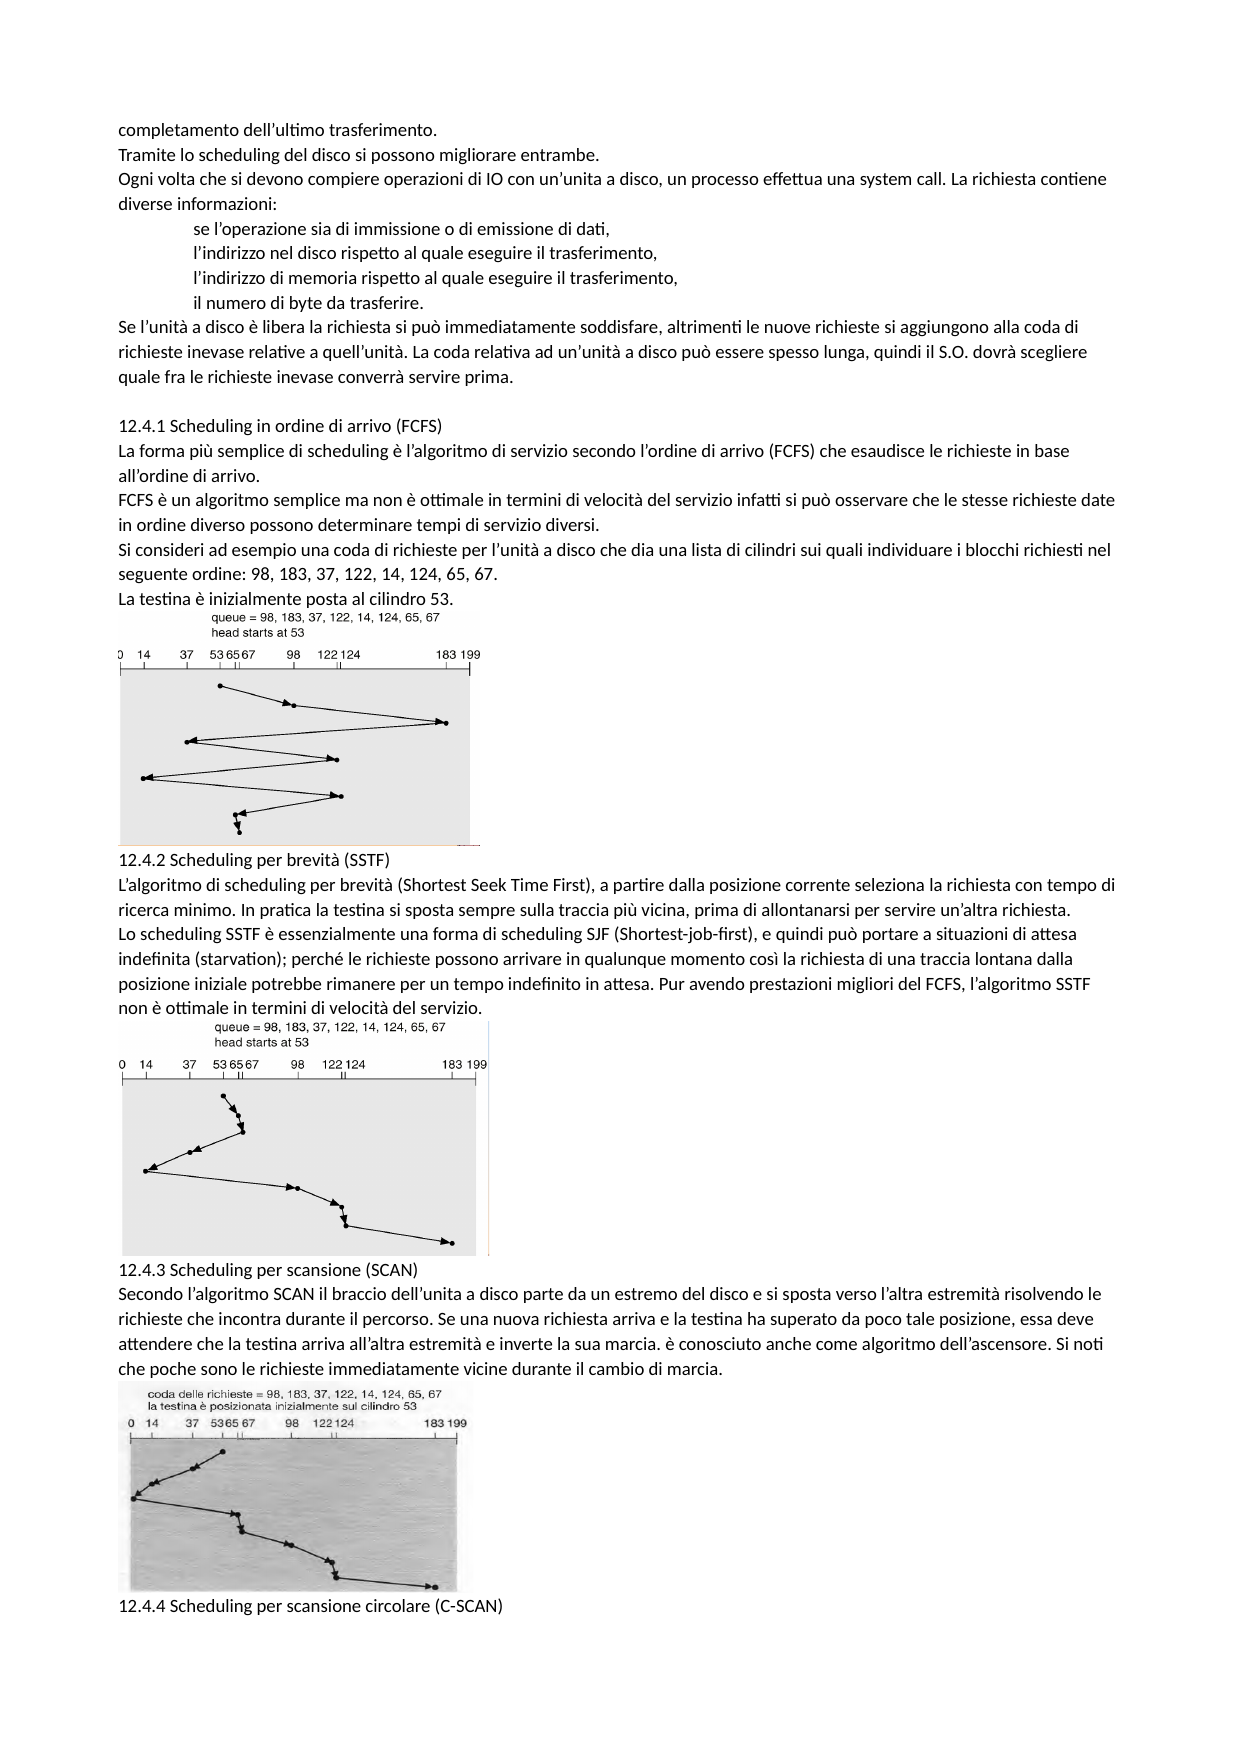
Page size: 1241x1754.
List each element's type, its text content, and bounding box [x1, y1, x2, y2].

list l’indirizzo di memoria rispetto al quale eseguire il trasferimento, [193, 266, 1122, 289]
picture [118, 611, 480, 846]
text 12.4.4 Scheduling per scansione circolare (C-SCAN) [118, 1594, 1122, 1617]
text 12.4.2 Scheduling per brevità (SSTF) [118, 848, 1122, 871]
picture [118, 1381, 474, 1593]
text L’algoritmo di scheduling per brevità (Shortest Seek Time First), a partire dalla posizione corrente seleziona la richiesta con tempo di ricerca minimo. In pratica la testina si sposta sempre sulla traccia più vicina, prima di allontanarsi per servire un’altra richiesta. [118, 873, 1122, 921]
list l’indirizzo nel disco rispetto al quale eseguire il trasferimento, [193, 242, 1122, 264]
list se l’operazione sia di immissione o di emissione di dati, [193, 217, 1122, 240]
text Si consideri ad esempio una coda di richieste per l’unità a disco che dia una lista di cilindri sui quali individuare i blocchi richiesti nel seguente ordine: 98, 183, 37, 122, 14, 124, 65, 67. [118, 538, 1122, 585]
text La forma più semplice di scheduling è l’algoritmo di servizio secondo l’ordine di arrivo (FCFS) che esaudisce le richieste in base all’ordine di arrivo. [118, 439, 1122, 487]
text FCFS è un algoritmo semplice ma non è ottimale in termini di velocità del servizio infatti si può osservare che le stesse richieste date in ordine diverso possono determinare tempi di servizio diversi. [118, 488, 1122, 536]
text Se l’unità a disco è libera la richiesta si può immediatamente soddisfare, altrimenti le nuove richieste si aggiungono alla coda di richieste inevase relative a quell’unità. La coda relativa ad un’unità a disco può essere spesso lunga, quindi il S.O. dovrà scegliere quale fra le richieste inevase converrà servire prima. [118, 316, 1122, 388]
text Secondo l’algoritmo SCAN il braccio dell’unita a disco parte da un estremo del disco e si sposta verso l’altra estremità risolvendo le richieste che incontra durante il percorso. Se una nuova richiesta arriva e la testina ha superato da poco tale posizione, essa deve attendere che la testina arriva all’altra estremità e inverte la sua marcia. è conosciuto anche come algoritmo dell’ascensore. Si noti che poche sono le richieste immediatamente vicine durante il cambio di marcia. [118, 1283, 1122, 1379]
text Tramite lo scheduling del disco si possono migliorare entrambe. [118, 143, 1122, 166]
text La testina è inizialmente posta al cilindro 53. [118, 587, 1122, 610]
text Ogni volta che si devono compiere operazioni di IO con un’unita a disco, un processo effettua una system call. La richiesta contiene diverse informazioni: [118, 167, 1122, 215]
list il numero di byte da trasferire. [193, 291, 1122, 314]
text Lo scheduling SSTF è essenzialmente una forma di scheduling SJF (Shortest-job-first), e quindi può portare a situazioni di attesa indefinita (starvation); perché le richieste possono arrivare in qualunque momento così la richiesta di una traccia lontana dalla posizione iniziale potrebbe rimanere per un tempo indefinito in attesa. Pur avendo prestazioni migliori del FCFS, l’algoritmo SSTF non è ottimale in termini di velocità del servizio. [118, 922, 1122, 1019]
text completamento dell’ultimo trasferimento. [118, 118, 1122, 141]
text 12.4.3 Scheduling per scansione (SCAN) [118, 1258, 1122, 1281]
picture [118, 1021, 490, 1256]
text 12.4.1 Scheduling in ordine di arrivo (FCFS) [118, 414, 1122, 437]
